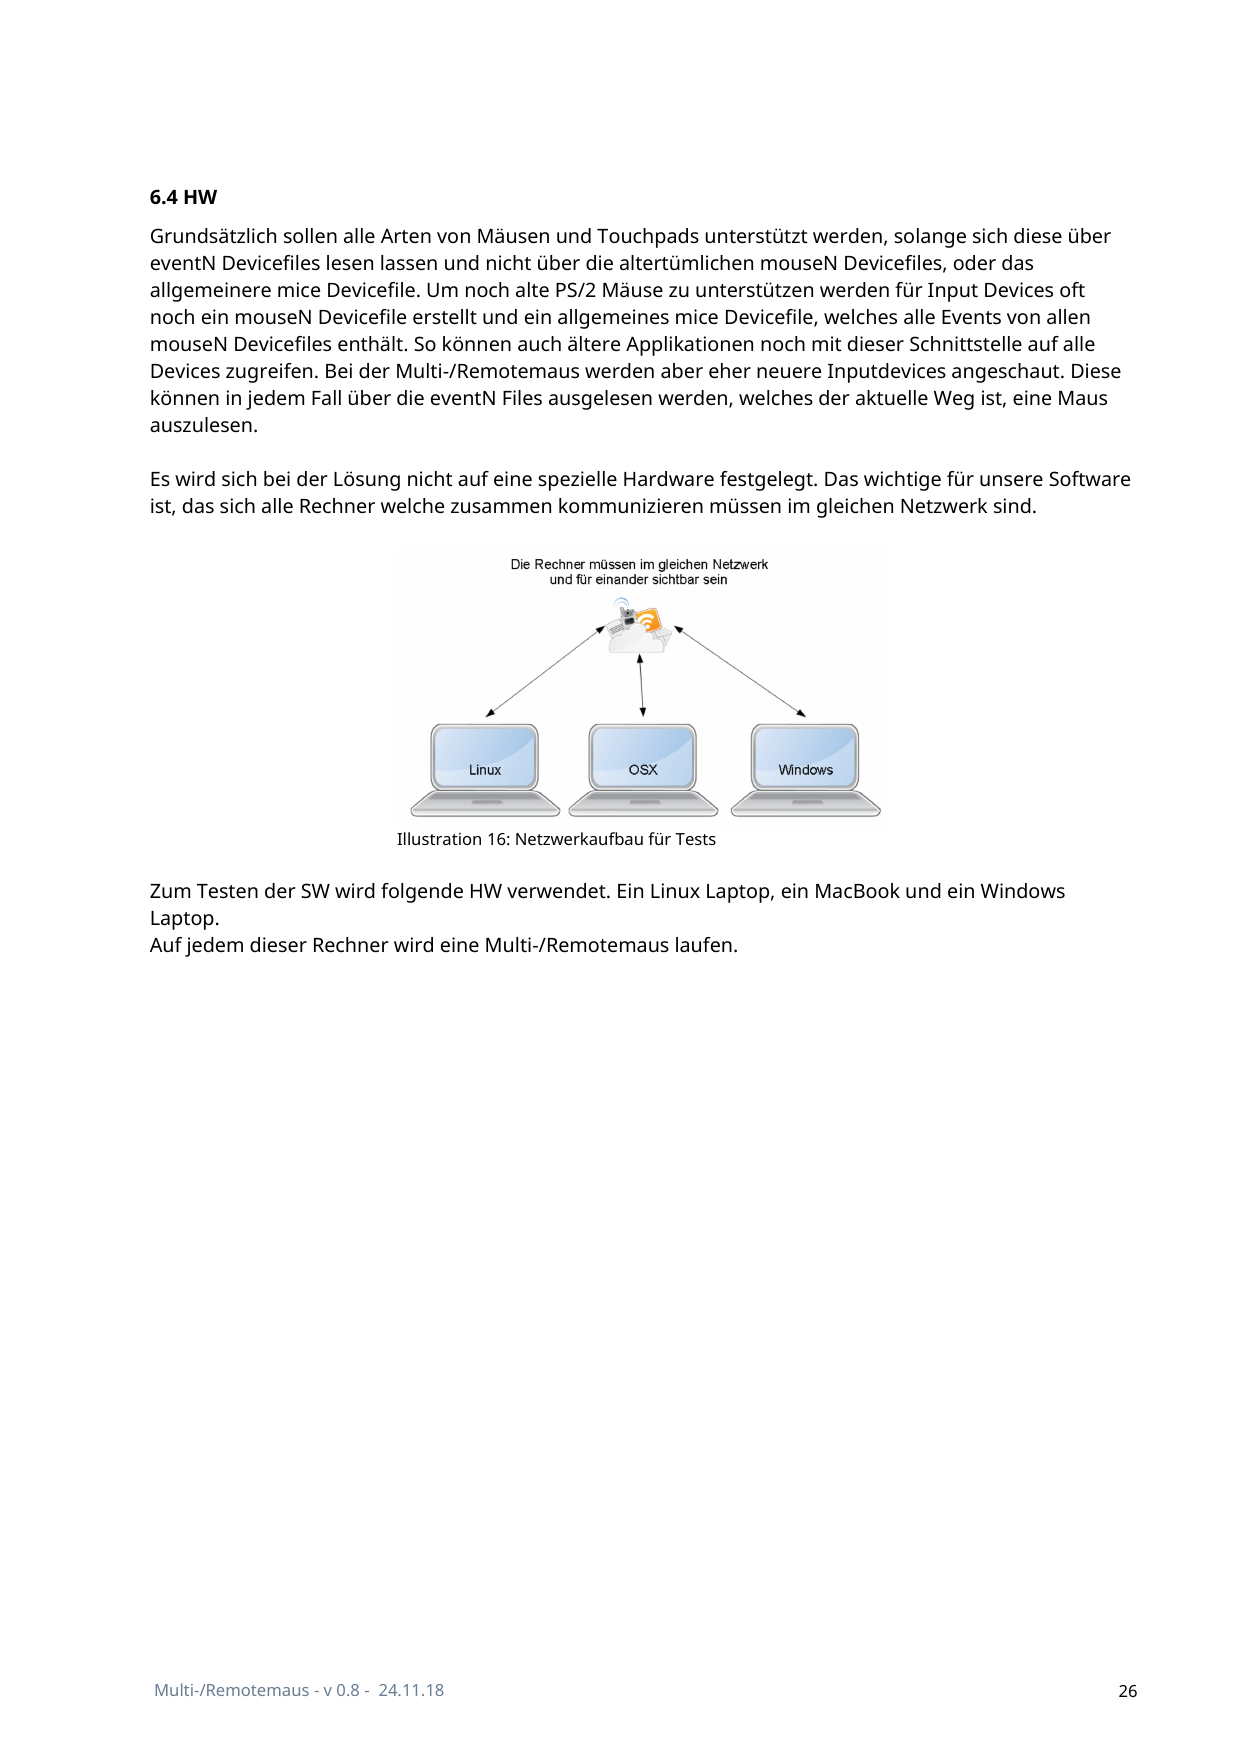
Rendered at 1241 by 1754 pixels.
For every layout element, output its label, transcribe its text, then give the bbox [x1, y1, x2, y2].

text Illustration 16: Netzwerkaufbau für Tests [397, 828, 888, 850]
text Es wird sich bei der Lösung nicht auf eine spezielle Hardware festgelegt. Das wichtige für unsere Software ist, das sich alle Rechner welche zusammen kommunizieren müssen im gleichen Netzwerk sind. [149, 465, 1136, 519]
text Auf jedem dieser Rechner wird eine Multi-/Remotemaus laufen. [149, 931, 1136, 958]
text Zum Testen der SW wird folgende HW verwendet. Ein Linux Laptop, ein MacBook und ein Windows Laptop. [149, 877, 1136, 931]
text Grundsätzlich sollen alle Arten von Mäusen und Touchpads unterstützt werden, solange sich diese über eventN Devicefiles lesen lassen und nicht über die altertümlichen mouseN Devicefiles, oder das allgemeinere mice Devicefile. Um noch alte PS/2 Mäuse zu unterstützen werden für Input Devices oft noch ein mouseN Devicefile erstellt und ein allgemeines mice Devicefile, welches alle Events von allen mouseN Devicefiles enthält. So können auch ältere Applikationen noch mit dieser Schnittstelle auf alle Devices zugreifen. Bei der Multi-/Remotemaus werden aber eher neuere Inputdevices angeschaut. Diese können in jedem Fall über die eventN Files ausgelesen werden, welches der aktuelle Weg ist, eine Maus auszulesen. [149, 223, 1136, 438]
subtitle HW [149, 183, 1136, 210]
picture [396, 546, 889, 828]
